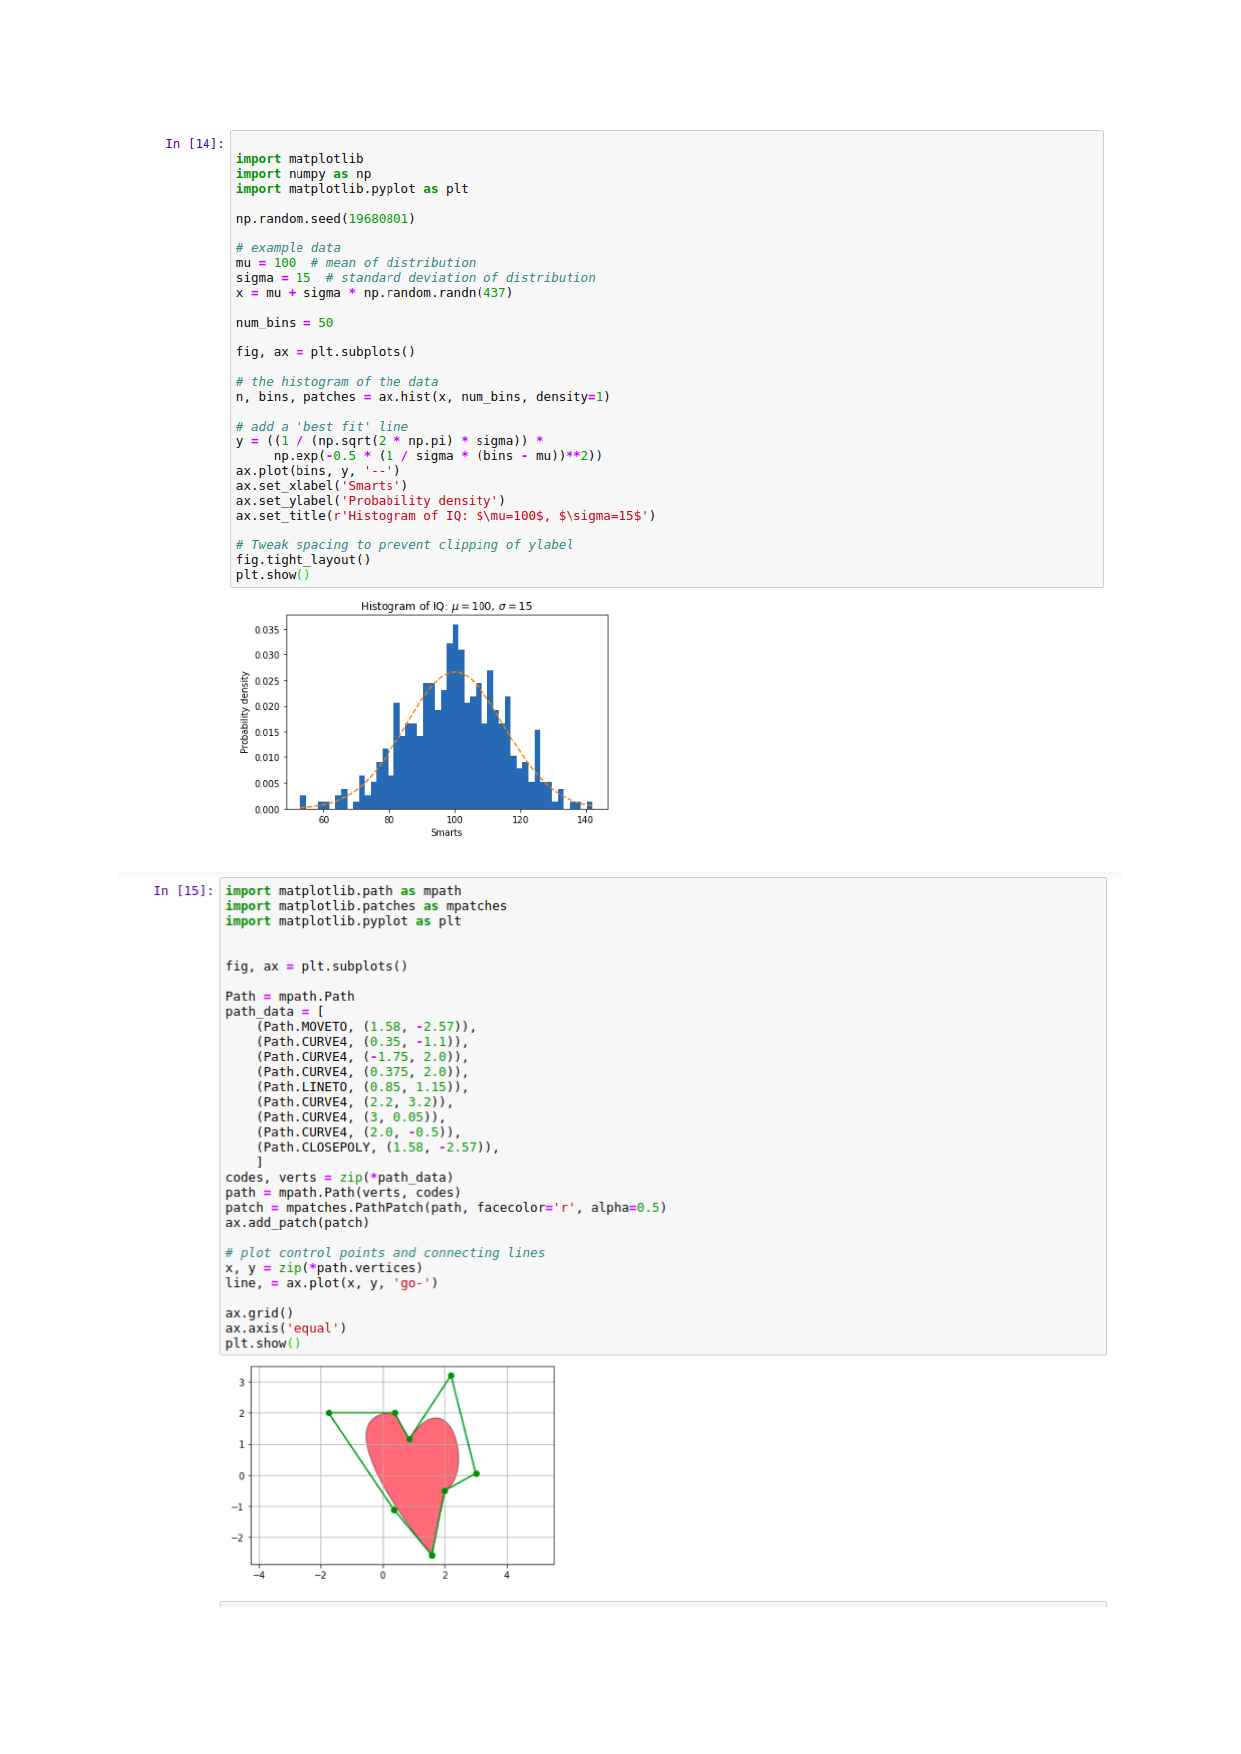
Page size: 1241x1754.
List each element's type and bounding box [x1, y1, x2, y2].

picture [118, 872, 1123, 1607]
picture [115, 123, 1119, 844]
